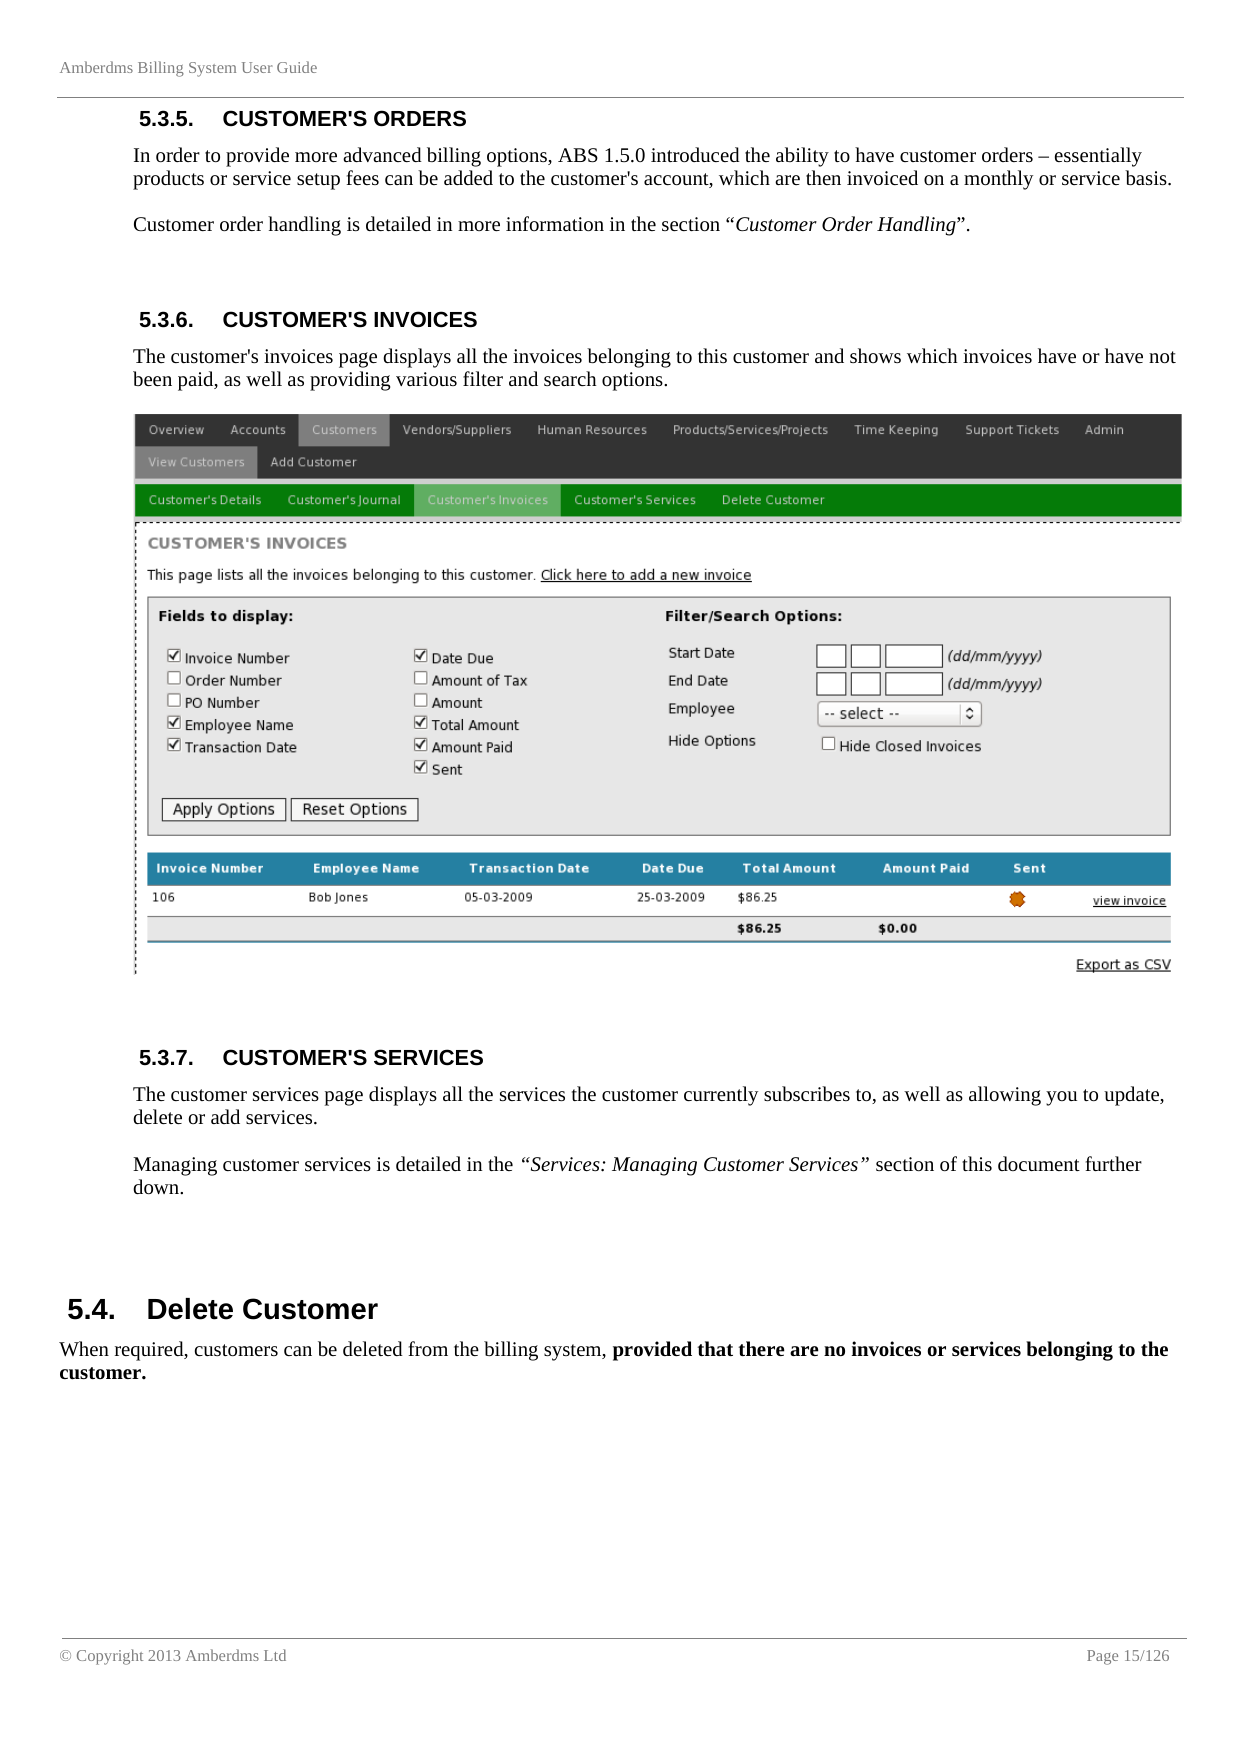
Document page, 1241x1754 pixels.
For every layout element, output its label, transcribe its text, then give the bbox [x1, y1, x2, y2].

text The customer's invoices page displays all the invoices belonging to this customer and shows which invoices have or have not been paid, as well as providing various filter and search options. [133, 345, 1181, 391]
subtitle Customer's Services [133, 1046, 1181, 1071]
text When required, customers can be deleted from the billing system, provided that there are no invoices or services belonging to the customer. [59, 1338, 1181, 1384]
text Managing customer services is detailed in the “Services: Managing Customer Services” section of this document further down. [133, 1152, 1181, 1199]
text In order to provide more advanced billing options, ABS 1.5.0 introduced the ability to have customer orders – essentially products or service setup fees can be added to the customer's account, which are then invoiced on a monthly or service basis. [133, 144, 1181, 190]
subtitle Customer's Invoices [133, 308, 1181, 332]
subtitle Customer's Orders [133, 107, 1181, 131]
text Customer order handling is detailed in more information in the section “Customer Order Handling”. [133, 213, 1181, 236]
subtitle Delete Customer [59, 1293, 1181, 1326]
picture [133, 414, 1182, 975]
text The customer services page displays all the services the customer currently subscribes to, as well as allowing you to update, delete or add services. [133, 1083, 1181, 1129]
